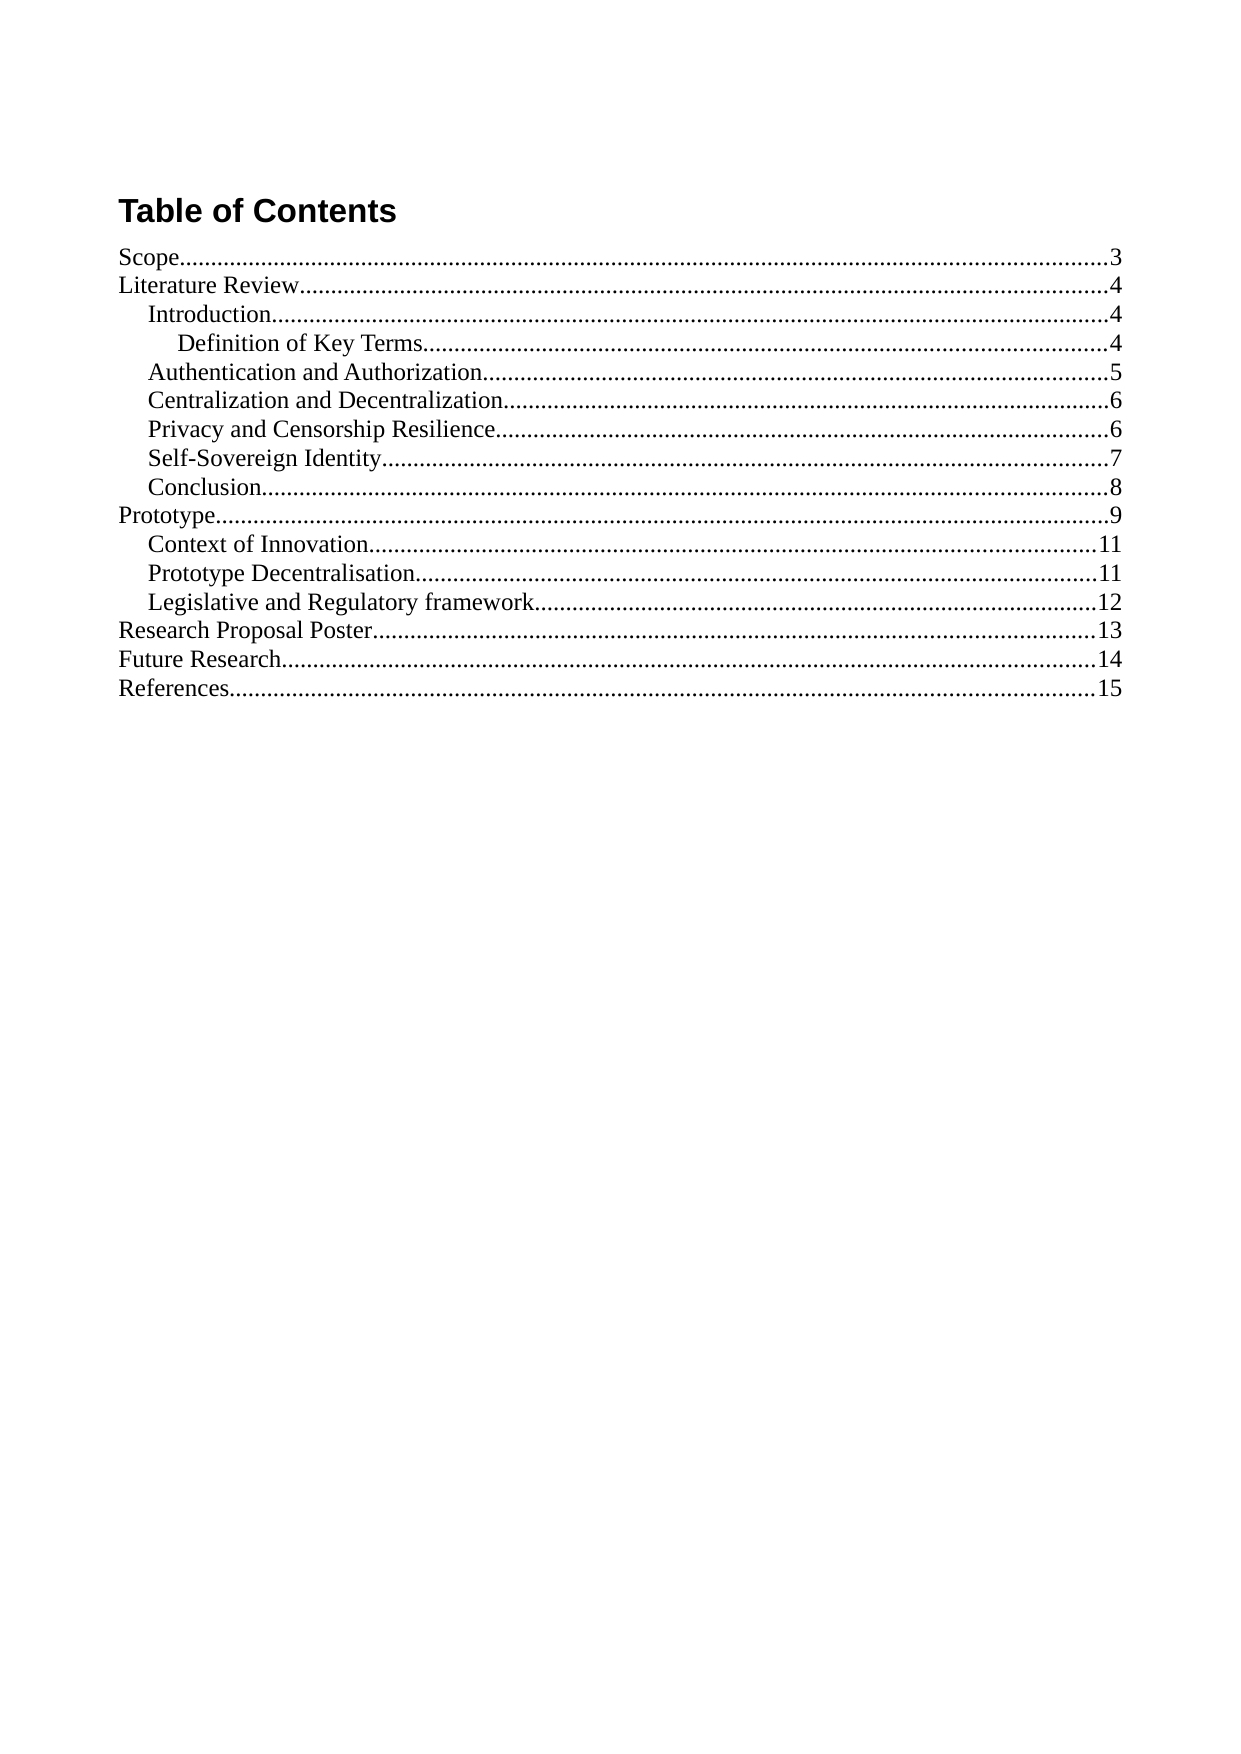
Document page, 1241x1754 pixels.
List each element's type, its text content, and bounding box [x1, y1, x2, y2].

text Authentication and Authorization 5 [148, 357, 1122, 385]
subtitle Table of Contents [118, 191, 1122, 229]
text Introduction 4 [148, 299, 1122, 328]
text Self-Sovereign Identity 7 [148, 443, 1122, 472]
text Centralization and Decentralization 6 [148, 385, 1122, 414]
text Literature Review 4 [118, 270, 1122, 299]
text Legislative and Regulatory framework 12 [148, 587, 1122, 615]
text Prototype 9 [118, 500, 1122, 529]
text Conclusion 8 [148, 472, 1122, 500]
text Research Proposal Poster 13 [118, 615, 1122, 644]
text Context of Innovation 11 [148, 529, 1122, 558]
text Scope 3 [118, 242, 1122, 270]
text Prototype Decentralisation 11 [148, 558, 1122, 587]
text Privacy and Censorship Resilience 6 [148, 414, 1122, 443]
text Definition of Key Terms 4 [177, 328, 1122, 357]
text Future Research 14 [118, 644, 1122, 673]
text References 15 [118, 673, 1122, 702]
